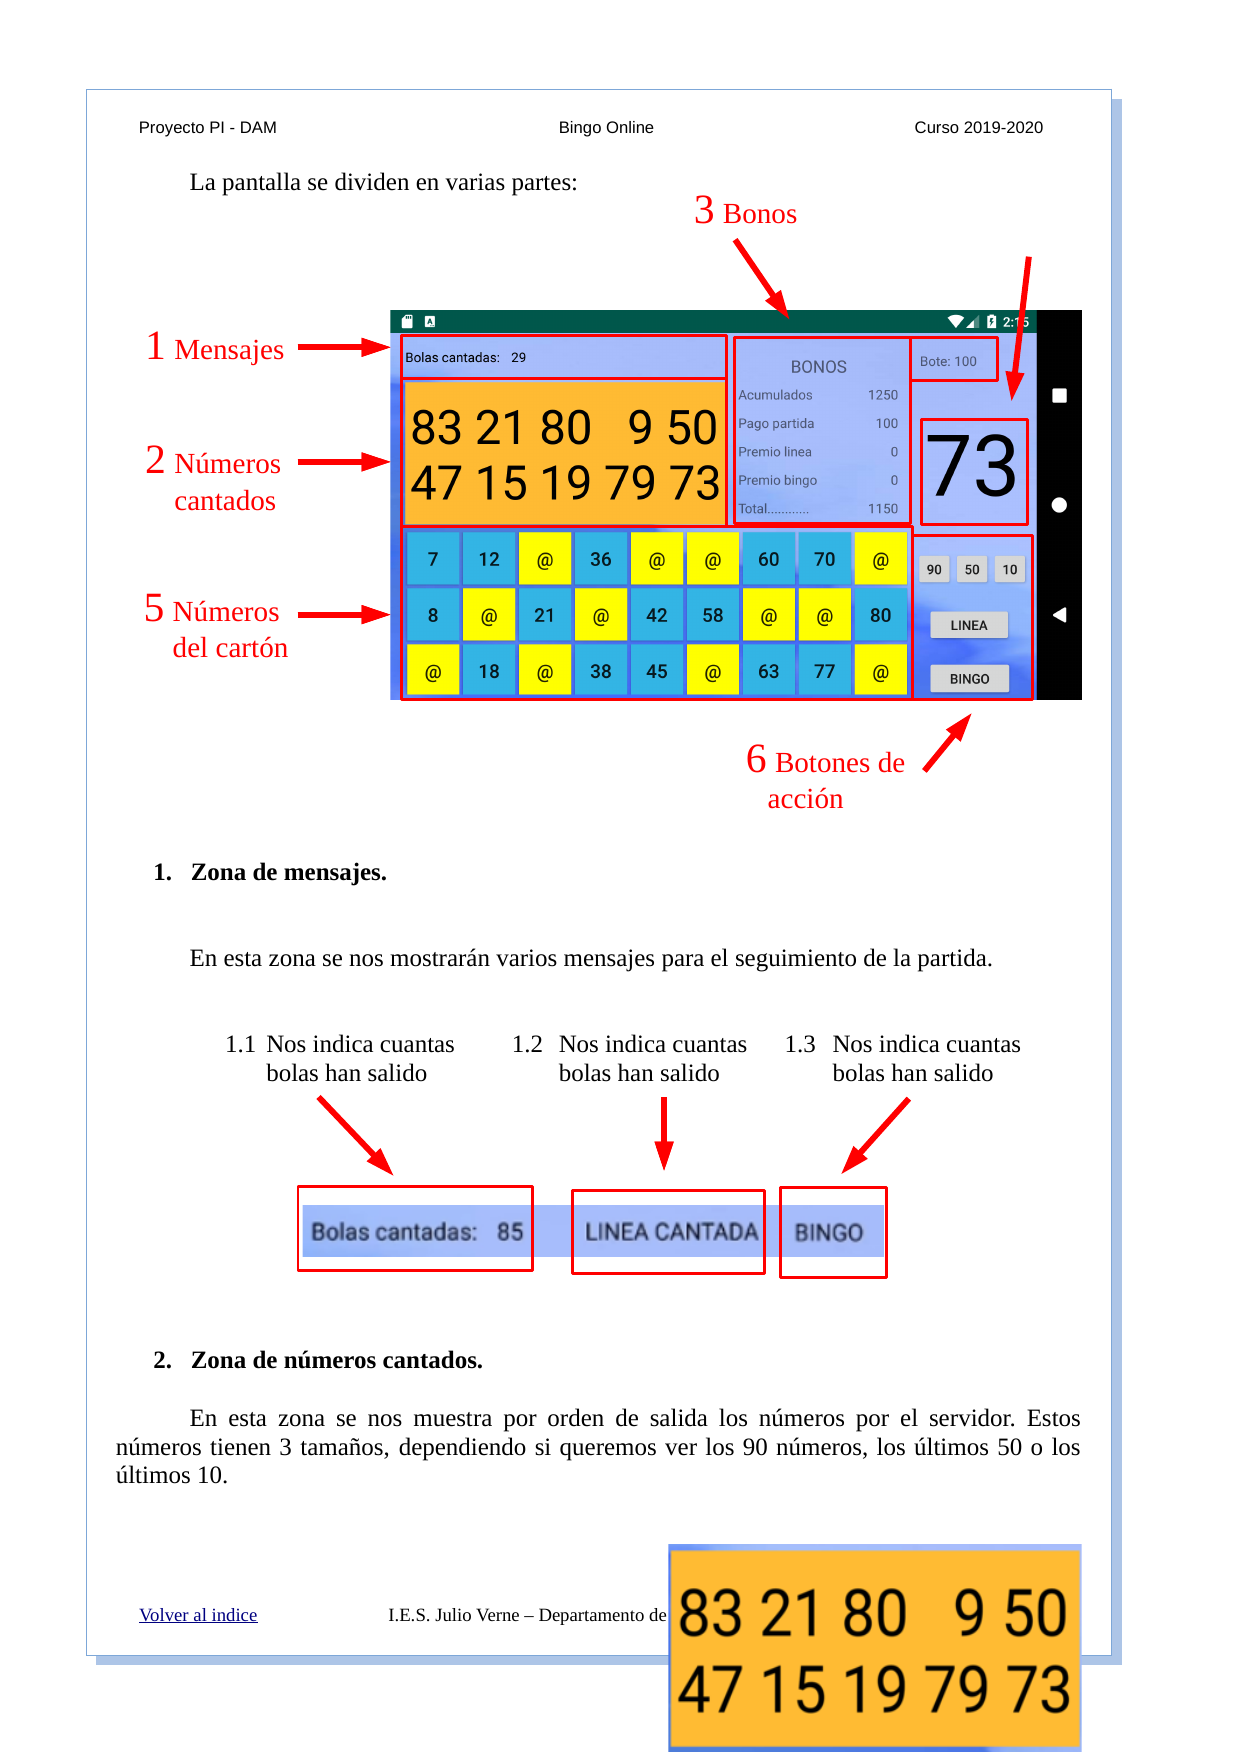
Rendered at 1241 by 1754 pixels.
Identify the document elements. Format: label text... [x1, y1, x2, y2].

picture [534, 1205, 571, 1257]
picture [736, 339, 909, 522]
table_header Nos indica cuantas bolas han salido [189, 1029, 476, 1116]
picture [914, 537, 1031, 698]
list Zona de mensajes. [153, 857, 1082, 886]
picture [403, 337, 725, 377]
table_header Nos indica cuantas bolas han salido [760, 1029, 1083, 1116]
text En esta zona se nos mostrarán varios mensajes para el seguimiento de la partida. [116, 943, 1082, 972]
picture [302, 1205, 531, 1257]
picture [403, 528, 911, 698]
picture [574, 1205, 763, 1257]
list Zona de números cantados. [153, 1346, 1082, 1374]
picture [782, 1205, 884, 1257]
picture [390, 310, 1082, 700]
text En esta zona se nos muestra por orden de salida los números por el servidor. Estos números tienen 3 tamaños, dependiendo si queremos ver los 90 números, los últimos 50 o los últimos 10. [116, 1403, 1082, 1489]
picture [912, 339, 996, 379]
picture [668, 1544, 1082, 1752]
picture [766, 1205, 779, 1257]
table_header Nos indica cuantas bolas han salido [476, 1029, 760, 1116]
picture [403, 380, 725, 525]
text La pantalla se dividen en varias partes: [116, 167, 1082, 196]
